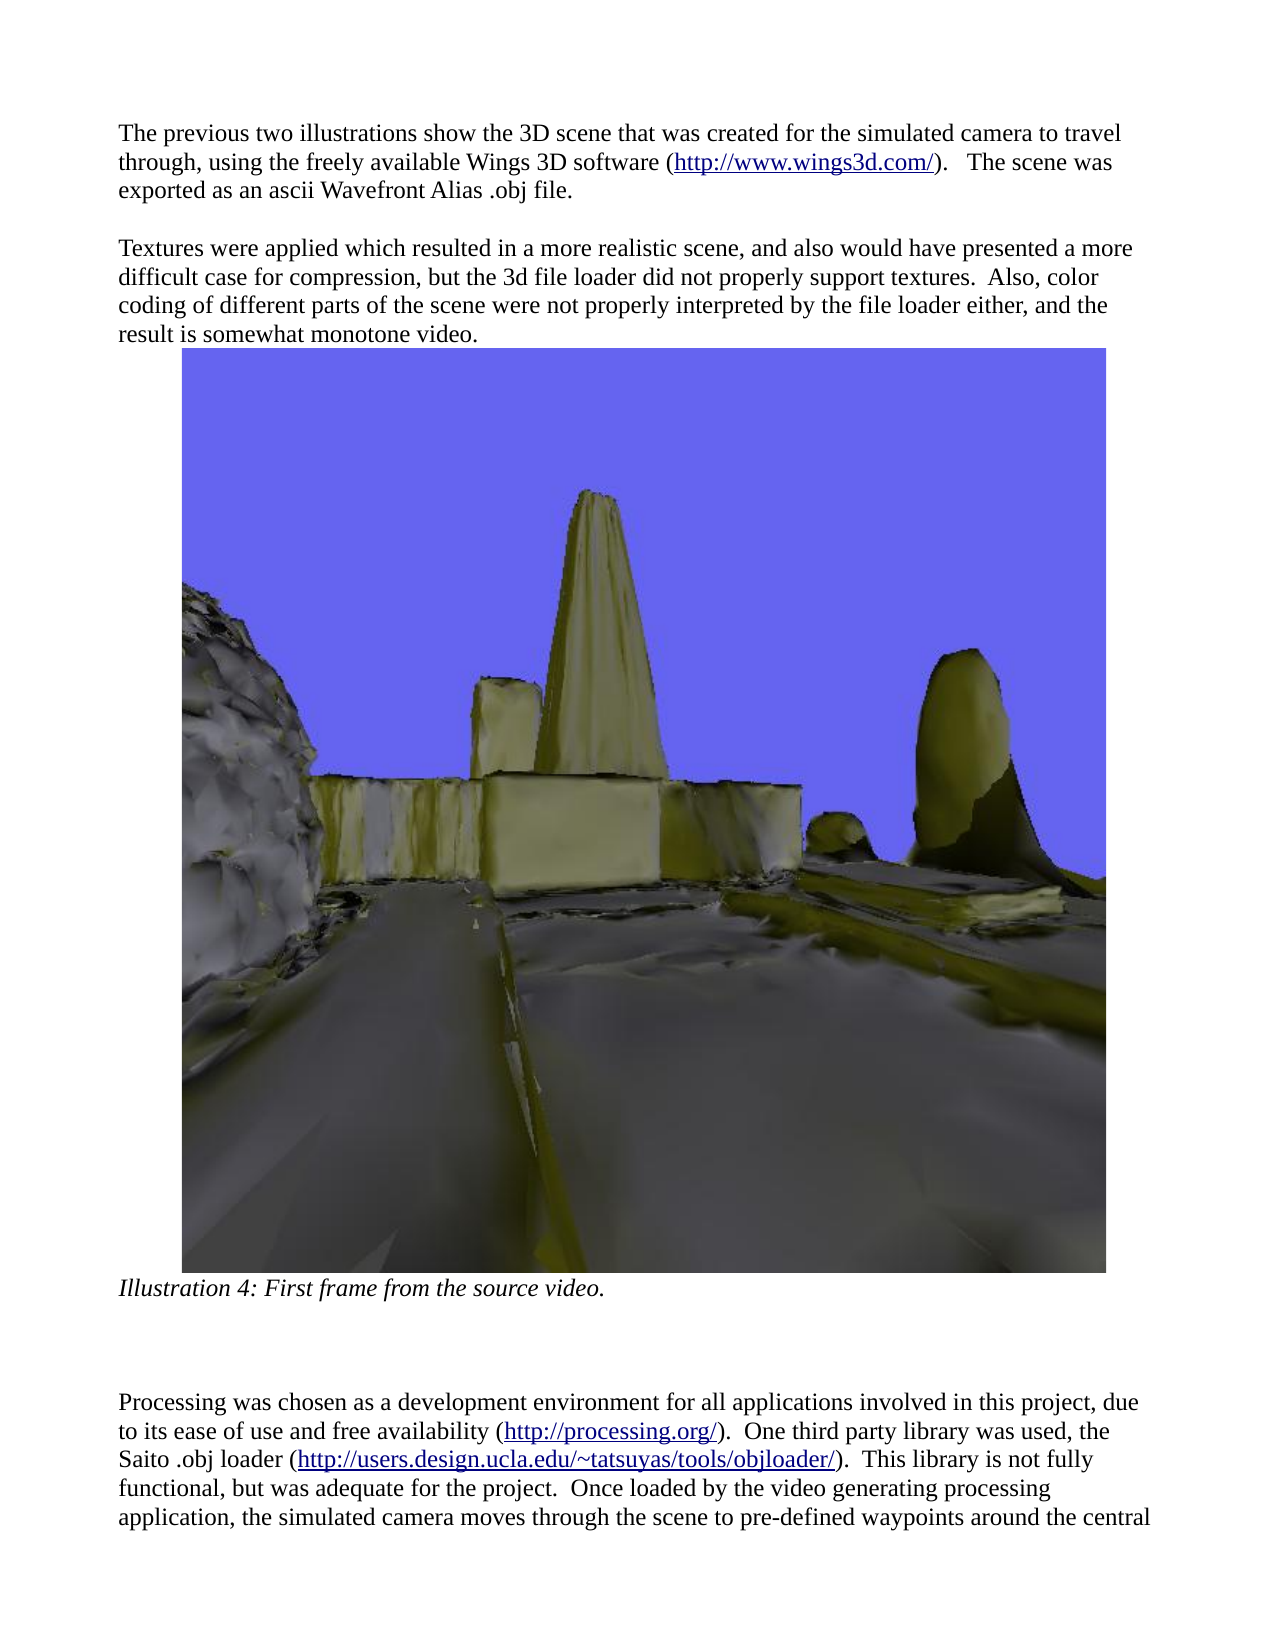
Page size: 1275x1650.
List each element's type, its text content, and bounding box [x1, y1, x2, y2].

text Processing was chosen as a development environment for all applications involved in this project, due to its ease of use and free availability (http://processing.org/). One third party library was used, the Saito .obj loader (http://users.design.ucla.edu/~tatsuyas/tools/objloader/). This library is not fully functional, but was adequate for the project. Once loaded by the video generating processing application, the simulated camera moves through the scene to pre-defined waypoints around the central [118, 1301, 1157, 1531]
text The previous two illustrations show the 3D scene that was created for the simulated camera to travel through, using the freely available Wings 3D software (http://www.wings3d.com/). The scene was exported as an ascii Wavefront Alias .obj file. [118, 118, 1157, 204]
picture [181, 348, 1107, 1273]
text Illustration 4: First frame from the source video. [118, 361, 1157, 1301]
text Textures were applied which resulted in a more realistic scene, and also would have presented a more difficult case for compression, but the 3d file loader did not properly support textures. Also, color coding of different parts of the scene were not properly interpreted by the file loader either, and the result is somewhat monotone video. [118, 233, 1157, 348]
